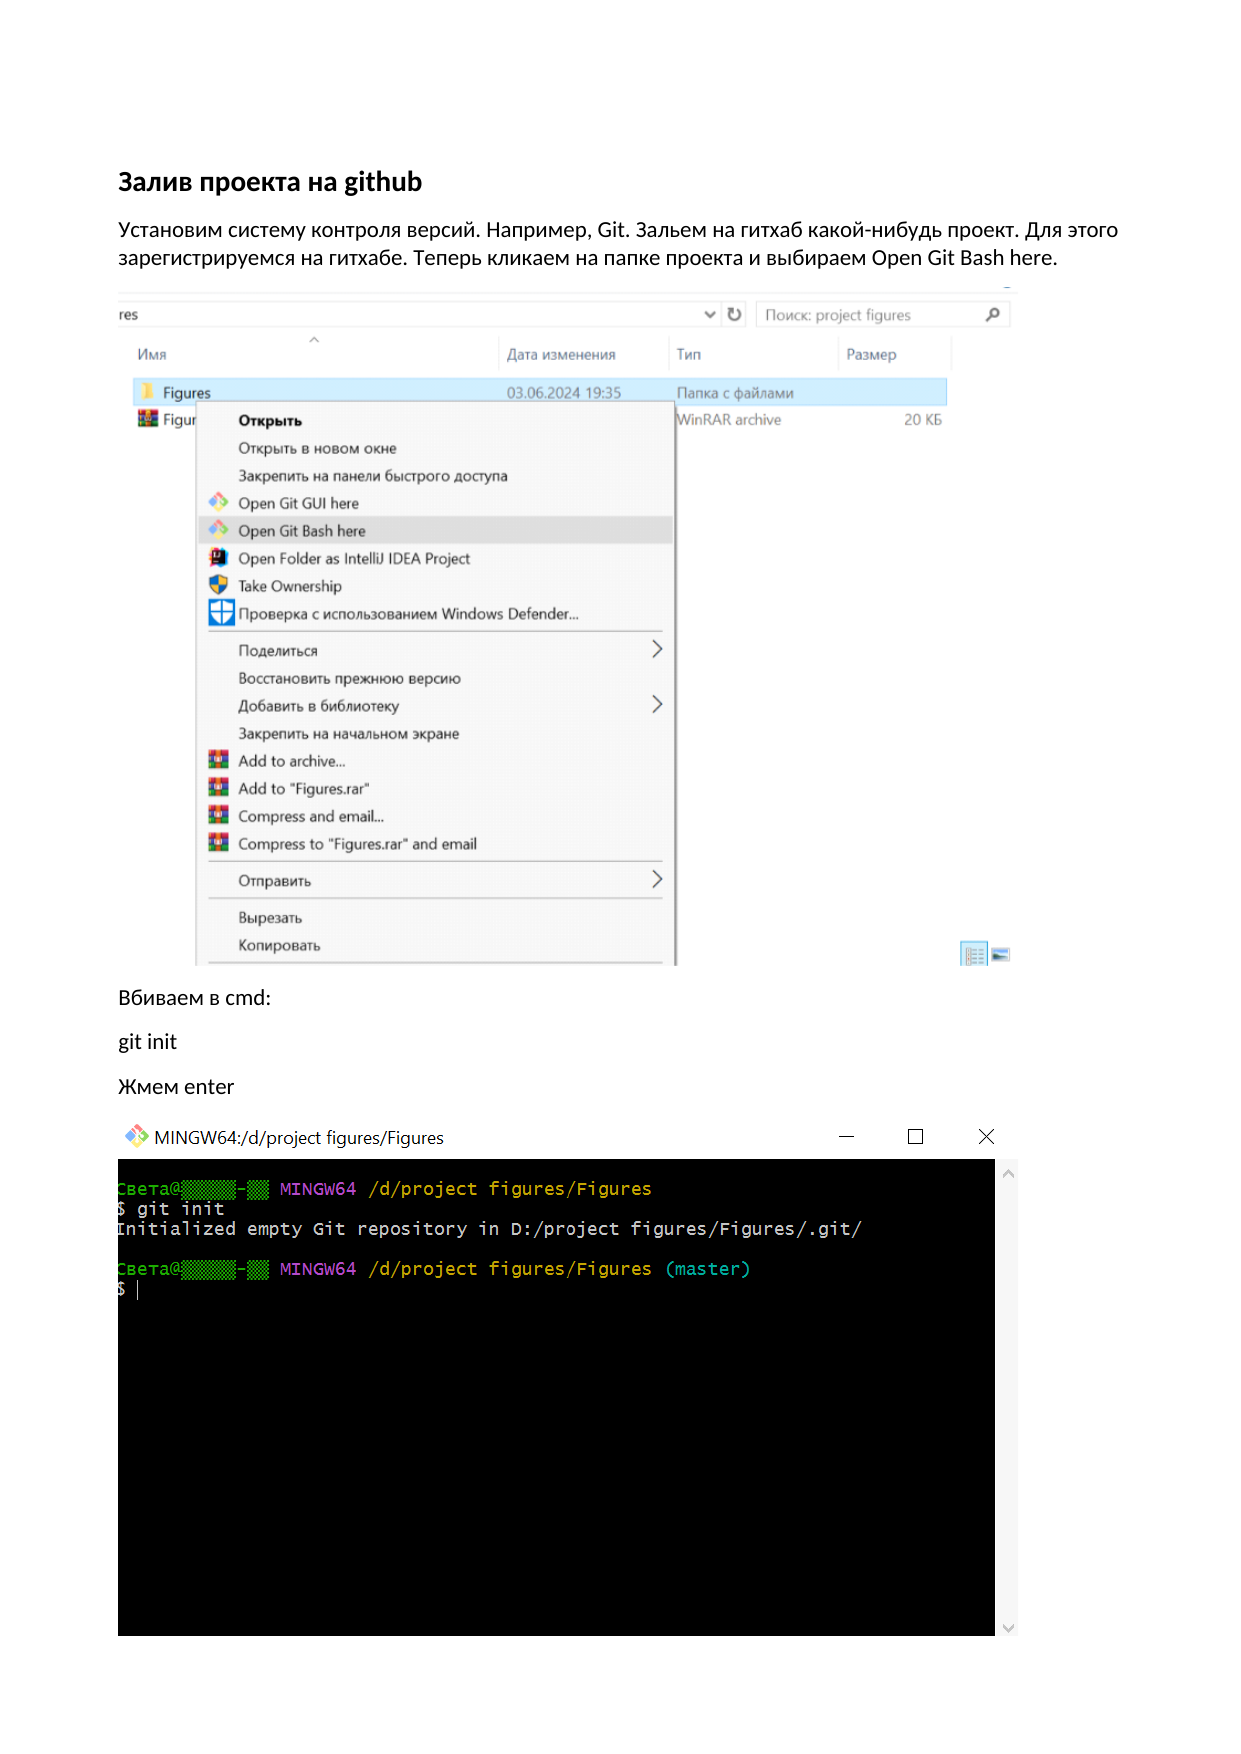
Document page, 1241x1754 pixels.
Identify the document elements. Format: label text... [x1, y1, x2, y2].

text Установим систему контроля версий. Например, Git. Зальем на гитхаб какой-нибудь проект. Для этого зарегистрируемся на гитхабе. Теперь кликаем на папке проекта и выбираем Open Git Bash here. [118, 215, 1122, 271]
text Залив проекта на github [118, 163, 1122, 198]
text Жмем enter [118, 1072, 1122, 1100]
text Вбиваем в cmd: [118, 983, 1122, 1011]
text git init [118, 1027, 1122, 1055]
